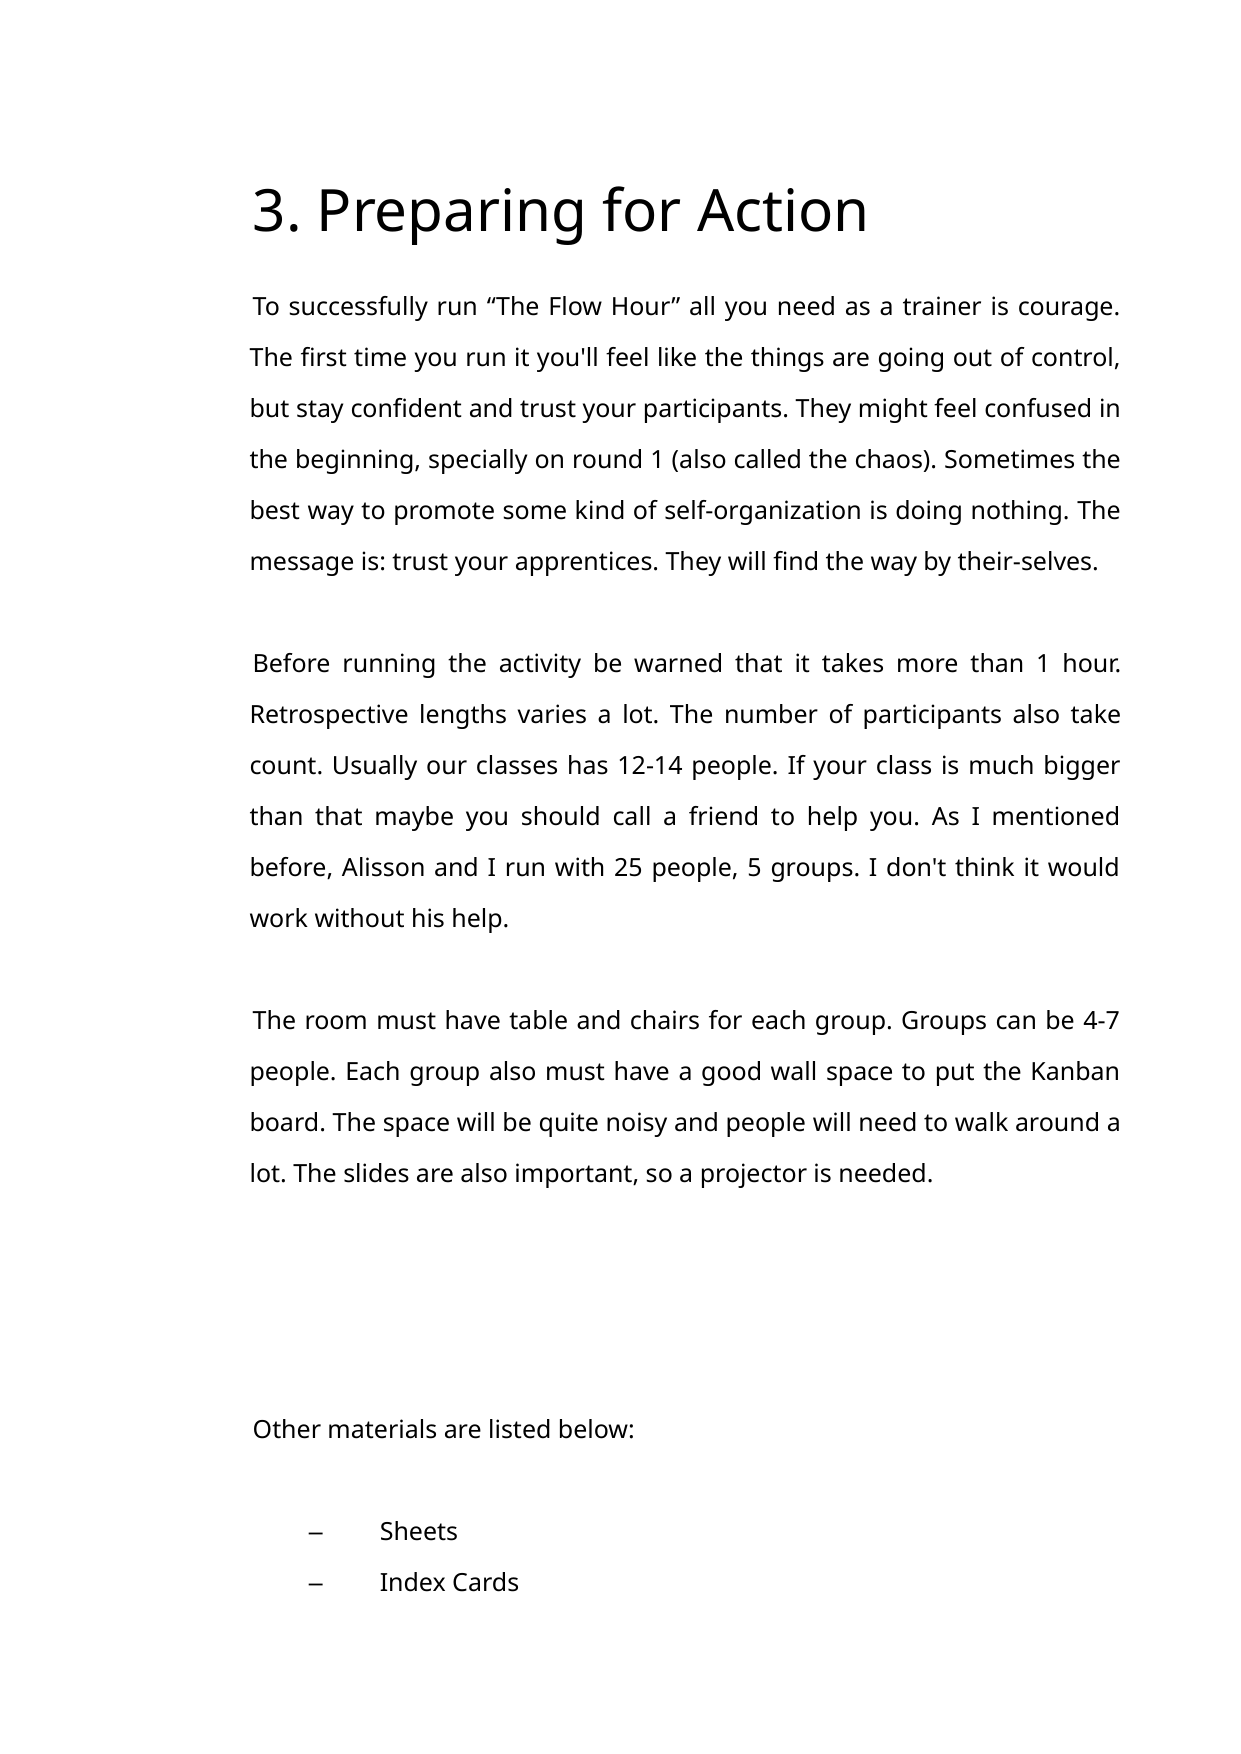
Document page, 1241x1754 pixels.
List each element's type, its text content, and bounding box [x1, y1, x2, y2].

text Before running the activity be warned that it takes more than 1 hour. Retrospective lengths varies a lot. The number of participants also take count. Usually our classes has 12-14 people. If your class is much bigger than that maybe you should call a friend to help you. As I mentioned before, Alisson and I run with 25 people, 5 groups. I don't think it would work without his help. [249, 646, 1122, 935]
text The room must have table and chairs for each group. Groups can be 4-7 people. Each group also must have a good wall space to put the Kanban board. The space will be quite noisy and people will need to walk around a lot. The slides are also important, so a projector is needed. [249, 1003, 1122, 1190]
list Index Cards [306, 1564, 1122, 1598]
text 3. Preparing for Action [249, 169, 1122, 249]
list Sheets [306, 1513, 1122, 1547]
text To successfully run “The Flow Hour” all you need as a trainer is courage. The first time you run it you'll feel like the things are going out of control, but stay confident and trust your participants. They might feel confused in the beginning, specially on round 1 (also called the chaos). Sometimes the best way to promote some kind of self-organization is doing nothing. The message is: trust your apprentices. They will find the way by their-selves. [249, 288, 1122, 578]
text Other materials are listed below: [249, 1411, 1122, 1445]
